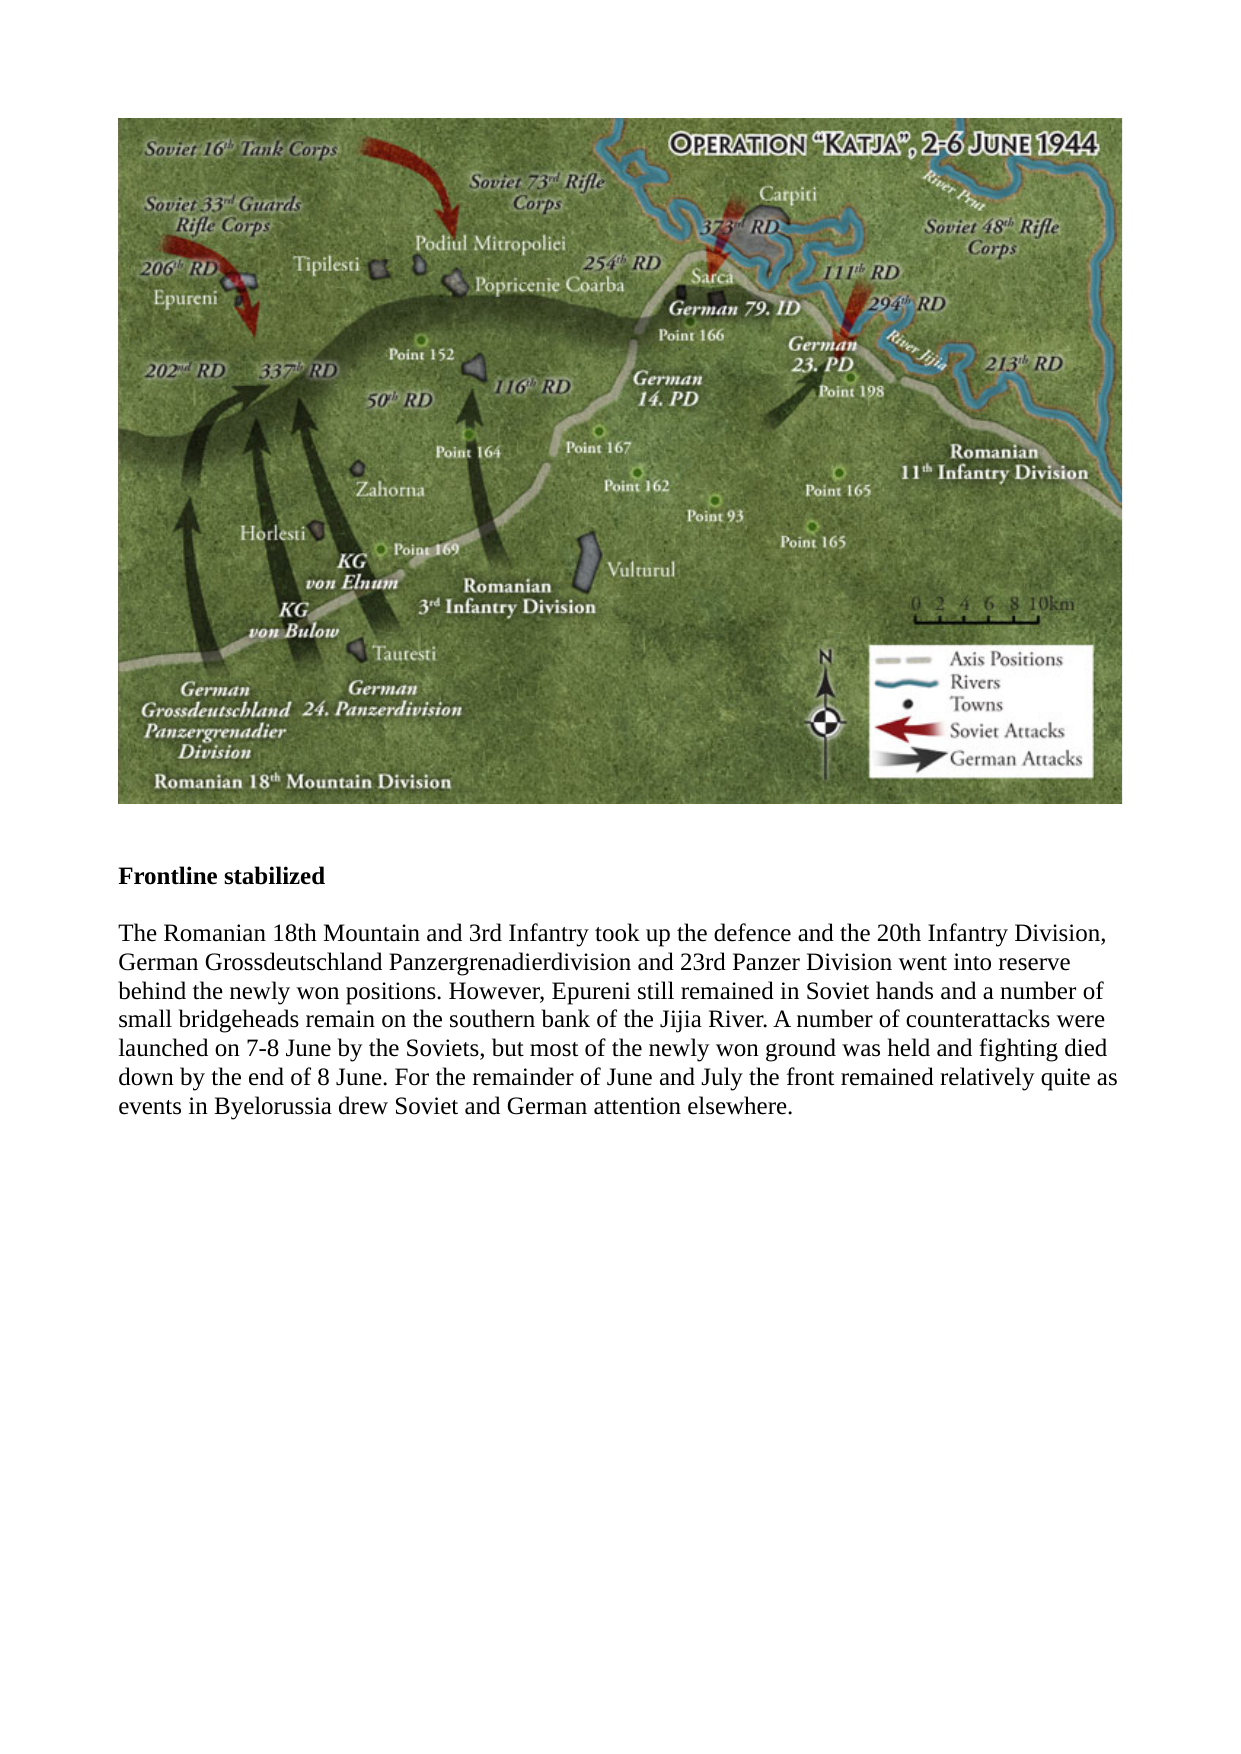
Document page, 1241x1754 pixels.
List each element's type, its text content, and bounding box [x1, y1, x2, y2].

text Frontline stabilized [118, 861, 1122, 889]
text The Romanian 18th Mountain and 3rd Infantry took up the defence and the 20th Infantry Division, German Grossdeutschland Panzergrenadierdivision and 23rd Panzer Division went into reserve behind the newly won positions. However, Epureni still remained in Soviet hands and a number of small bridgeheads remain on the southern bank of the Jijia River. A number of counterattacks were launched on 7-8 June by the Soviets, but most of the newly won ground was held and fighting died down by the end of 8 June. For the remainder of June and July the front remained relatively quite as events in Byelorussia drew Soviet and German attention elsewhere. [118, 918, 1122, 1119]
picture [118, 118, 1123, 804]
